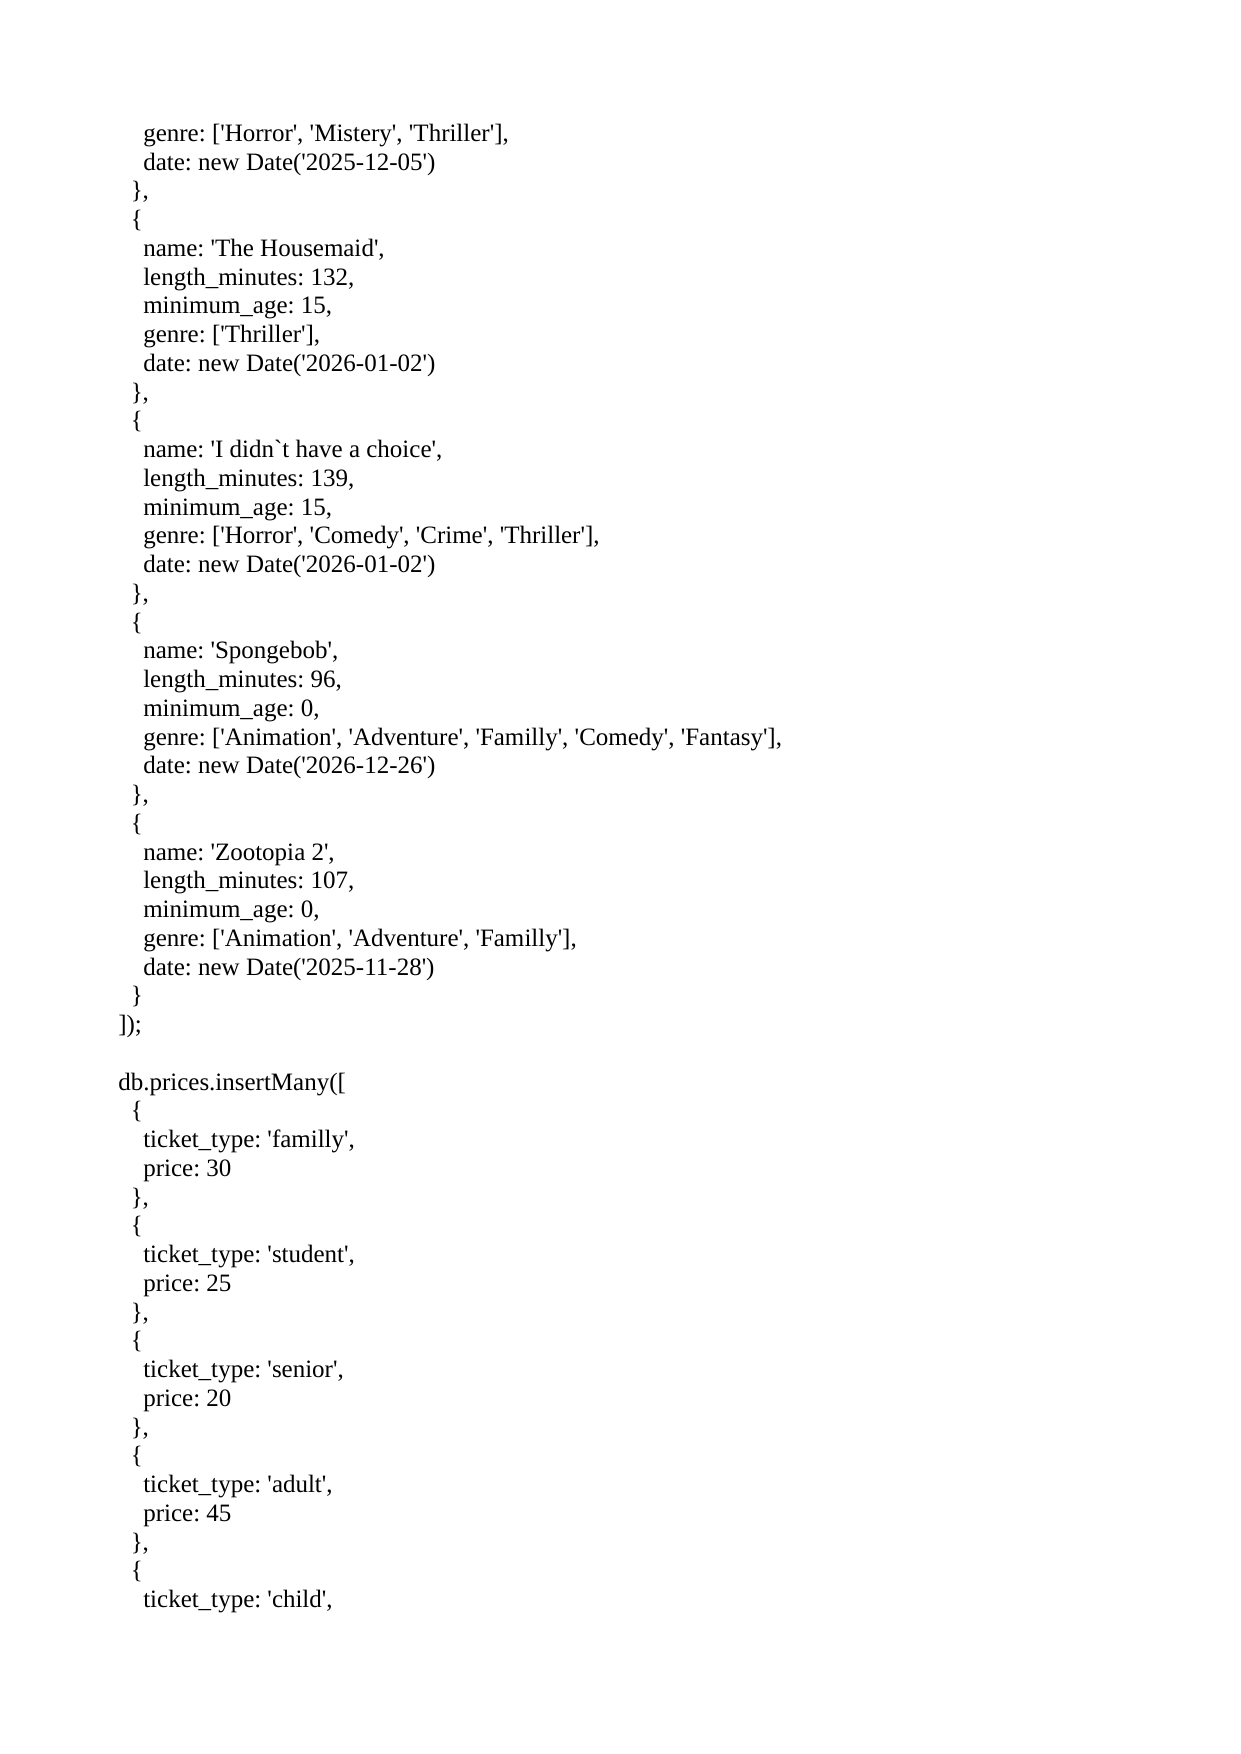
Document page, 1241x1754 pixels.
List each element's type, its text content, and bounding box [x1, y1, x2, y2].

text price: 30 [118, 1153, 1122, 1182]
text length_minutes: 107, [118, 866, 1122, 894]
text { [118, 204, 1122, 233]
text }, [118, 1182, 1122, 1211]
text minimum_age: 15, [118, 291, 1122, 319]
text genre: ['Horror', 'Mistery', 'Thriller'], [118, 118, 1122, 147]
text { [118, 1326, 1122, 1354]
text ticket_type: 'familly', [118, 1124, 1122, 1153]
text }, [118, 578, 1122, 607]
text }, [118, 377, 1122, 406]
text }, [118, 1297, 1122, 1326]
text length_minutes: 132, [118, 262, 1122, 291]
text date: new Date('2026-01-02') [118, 348, 1122, 377]
text name: 'I didn`t have a choice', [118, 434, 1122, 463]
text ]); [118, 1009, 1122, 1038]
text { [118, 406, 1122, 434]
text ticket_type: 'child', [118, 1584, 1122, 1613]
text ticket_type: 'senior', [118, 1354, 1122, 1383]
text date: new Date('2025-11-28') [118, 952, 1122, 981]
text name: 'Spongebob', [118, 636, 1122, 664]
text length_minutes: 96, [118, 664, 1122, 693]
text date: new Date('2026-01-02') [118, 549, 1122, 578]
text genre: ['Animation', 'Adventure', 'Familly'], [118, 923, 1122, 952]
text genre: ['Horror', 'Comedy', 'Crime', 'Thriller'], [118, 521, 1122, 549]
text genre: ['Animation', 'Adventure', 'Familly', 'Comedy', 'Fantasy'], [118, 722, 1122, 751]
text }, [118, 1412, 1122, 1441]
text name: 'Zootopia 2', [118, 837, 1122, 866]
text date: new Date('2026-12-26') [118, 751, 1122, 779]
text }, [118, 779, 1122, 808]
text db.prices.insertMany([ [118, 1067, 1122, 1096]
text name: 'The Housemaid', [118, 233, 1122, 262]
text ticket_type: 'adult', [118, 1469, 1122, 1498]
text { [118, 808, 1122, 837]
text price: 25 [118, 1268, 1122, 1297]
text length_minutes: 139, [118, 463, 1122, 492]
text { [118, 607, 1122, 636]
text ticket_type: 'student', [118, 1239, 1122, 1268]
text }, [118, 1527, 1122, 1556]
text { [118, 1556, 1122, 1584]
text } [118, 981, 1122, 1009]
text date: new Date('2025-12-05') [118, 147, 1122, 176]
text genre: ['Thriller'], [118, 319, 1122, 348]
text }, [118, 176, 1122, 204]
text minimum_age: 0, [118, 693, 1122, 722]
text price: 45 [118, 1498, 1122, 1527]
text minimum_age: 0, [118, 894, 1122, 923]
text minimum_age: 15, [118, 492, 1122, 521]
text { [118, 1096, 1122, 1124]
text price: 20 [118, 1383, 1122, 1412]
text { [118, 1211, 1122, 1239]
text { [118, 1441, 1122, 1469]
